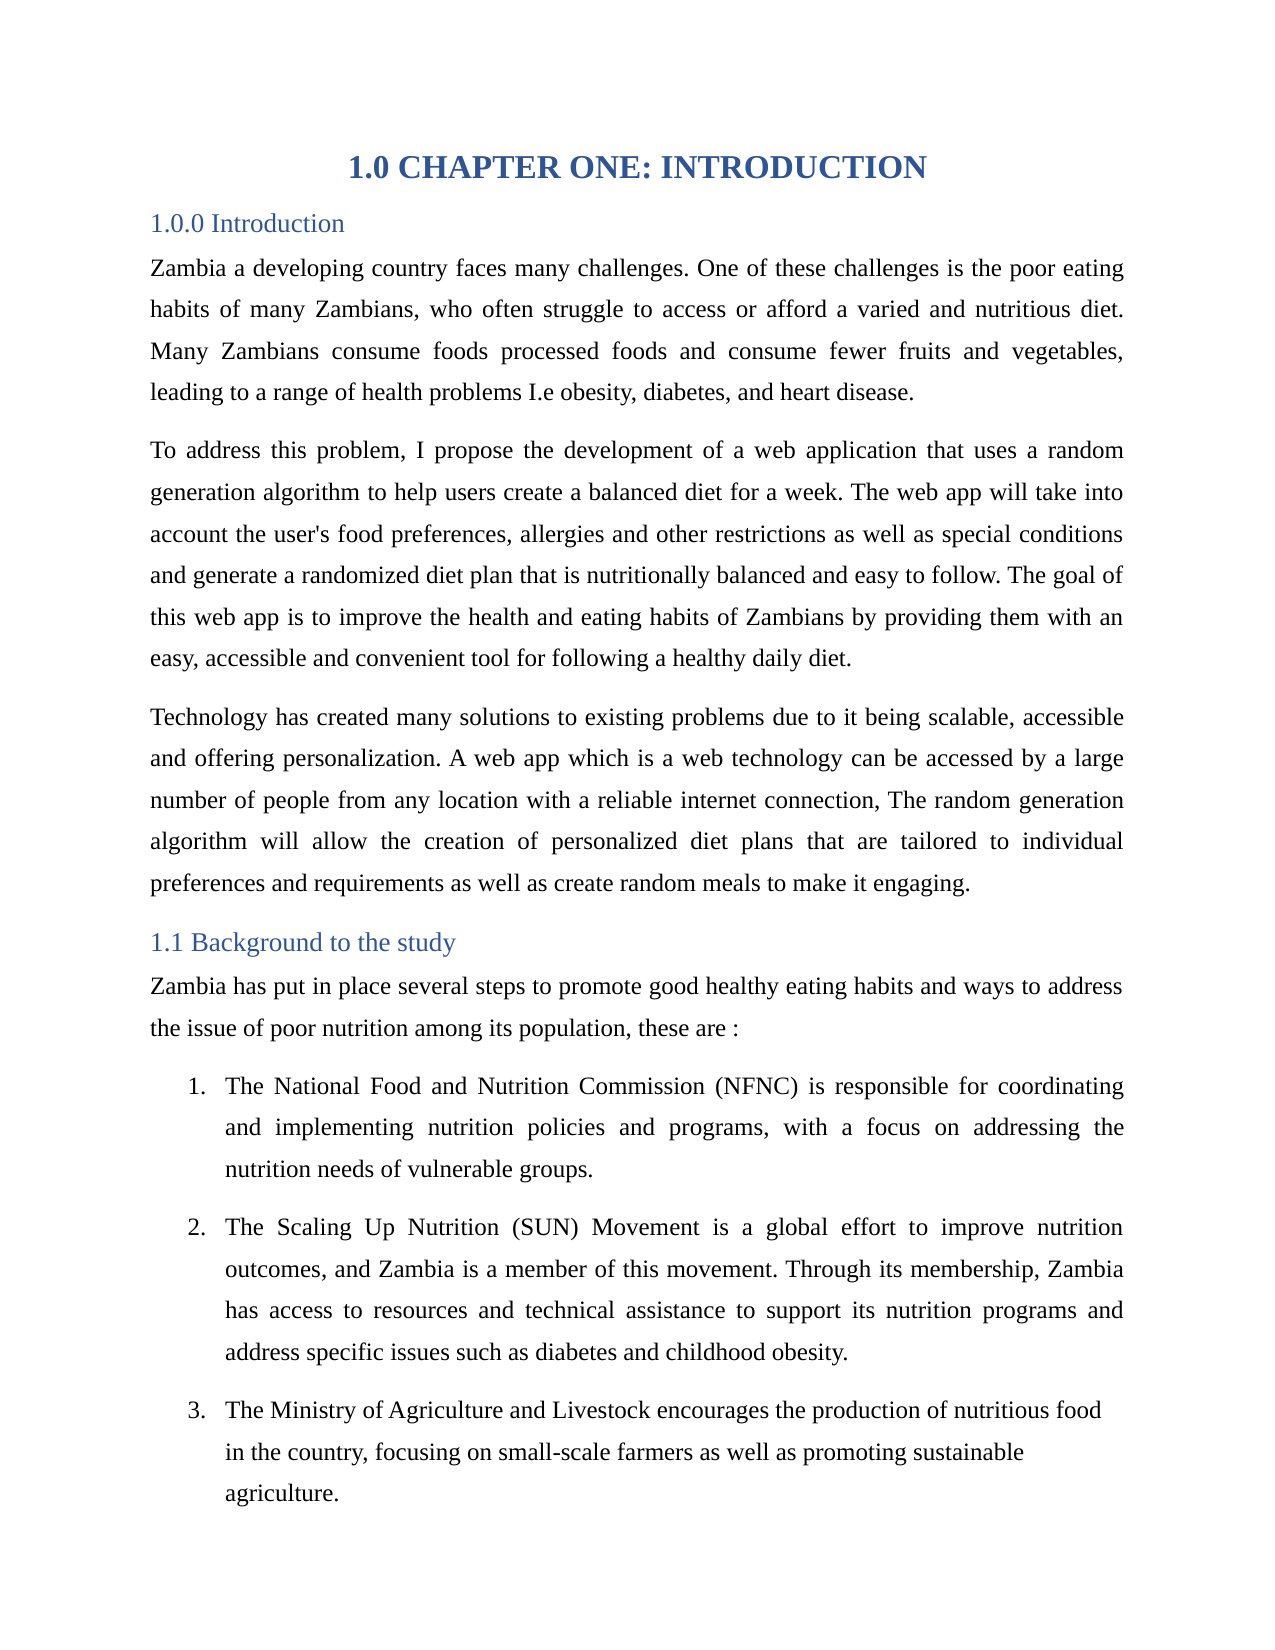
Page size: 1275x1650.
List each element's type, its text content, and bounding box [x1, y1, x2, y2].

text Zambia a developing country faces many challenges. One of these challenges is the poor eating habits of many Zambians, who often struggle to access or afford a varied and nutritious diet. Many Zambians consume foods processed foods and consume fewer fruits and vegetables, leading to a range of health problems I.e obesity, diabetes, and heart disease. [150, 254, 1125, 406]
subtitle 1.0.0 Introduction [150, 209, 1125, 239]
list The Scaling Up Nutrition (SUN) Movement is a global effort to improve nutrition outcomes, and Zambia is a member of this movement. Through its membership, Zambia has access to resources and technical assistance to support its nutrition programs and address specific issues such as diabetes and childhood obesity. [187, 1213, 1125, 1366]
list The Ministry of Agriculture and Livestock encourages the production of nutritious food in the country, focusing on small-scale farmers as well as promoting sustainable agriculture. [187, 1396, 1125, 1507]
list The National Food and Nutrition Commission (NFNC) is responsible for coordinating and implementing nutrition policies and programs, with a focus on addressing the nutrition needs of vulnerable groups. [187, 1072, 1125, 1183]
subtitle 1.1 Background to the study [150, 927, 1125, 957]
text Zambia has put in place several steps to promote good healthy eating habits and ways to address the issue of poor nutrition among its population, these are : [150, 972, 1125, 1041]
text To address this problem, I propose the development of a web application that uses a random generation algorithm to help users create a balanced diet for a week. The web app will take into account the user's food preferences, allergies and other restrictions as well as special conditions and generate a randomized diet plan that is nutritionally balanced and easy to follow. The goal of this web app is to improve the health and eating habits of Zambians by providing them with an easy, accessible and convenient tool for following a healthy daily diet. [150, 437, 1125, 672]
subtitle 1.0 CHAPTER ONE: INTRODUCTION [150, 149, 1125, 186]
text Technology has created many solutions to existing problems due to it being scalable, accessible and offering personalization. A web app which is a web technology can be accessed by a large number of people from any location with a reliable internet connection, The random generation algorithm will allow the creation of personalized diet plans that are tailored to individual preferences and requirements as well as create random meals to make it engaging. [150, 703, 1125, 897]
